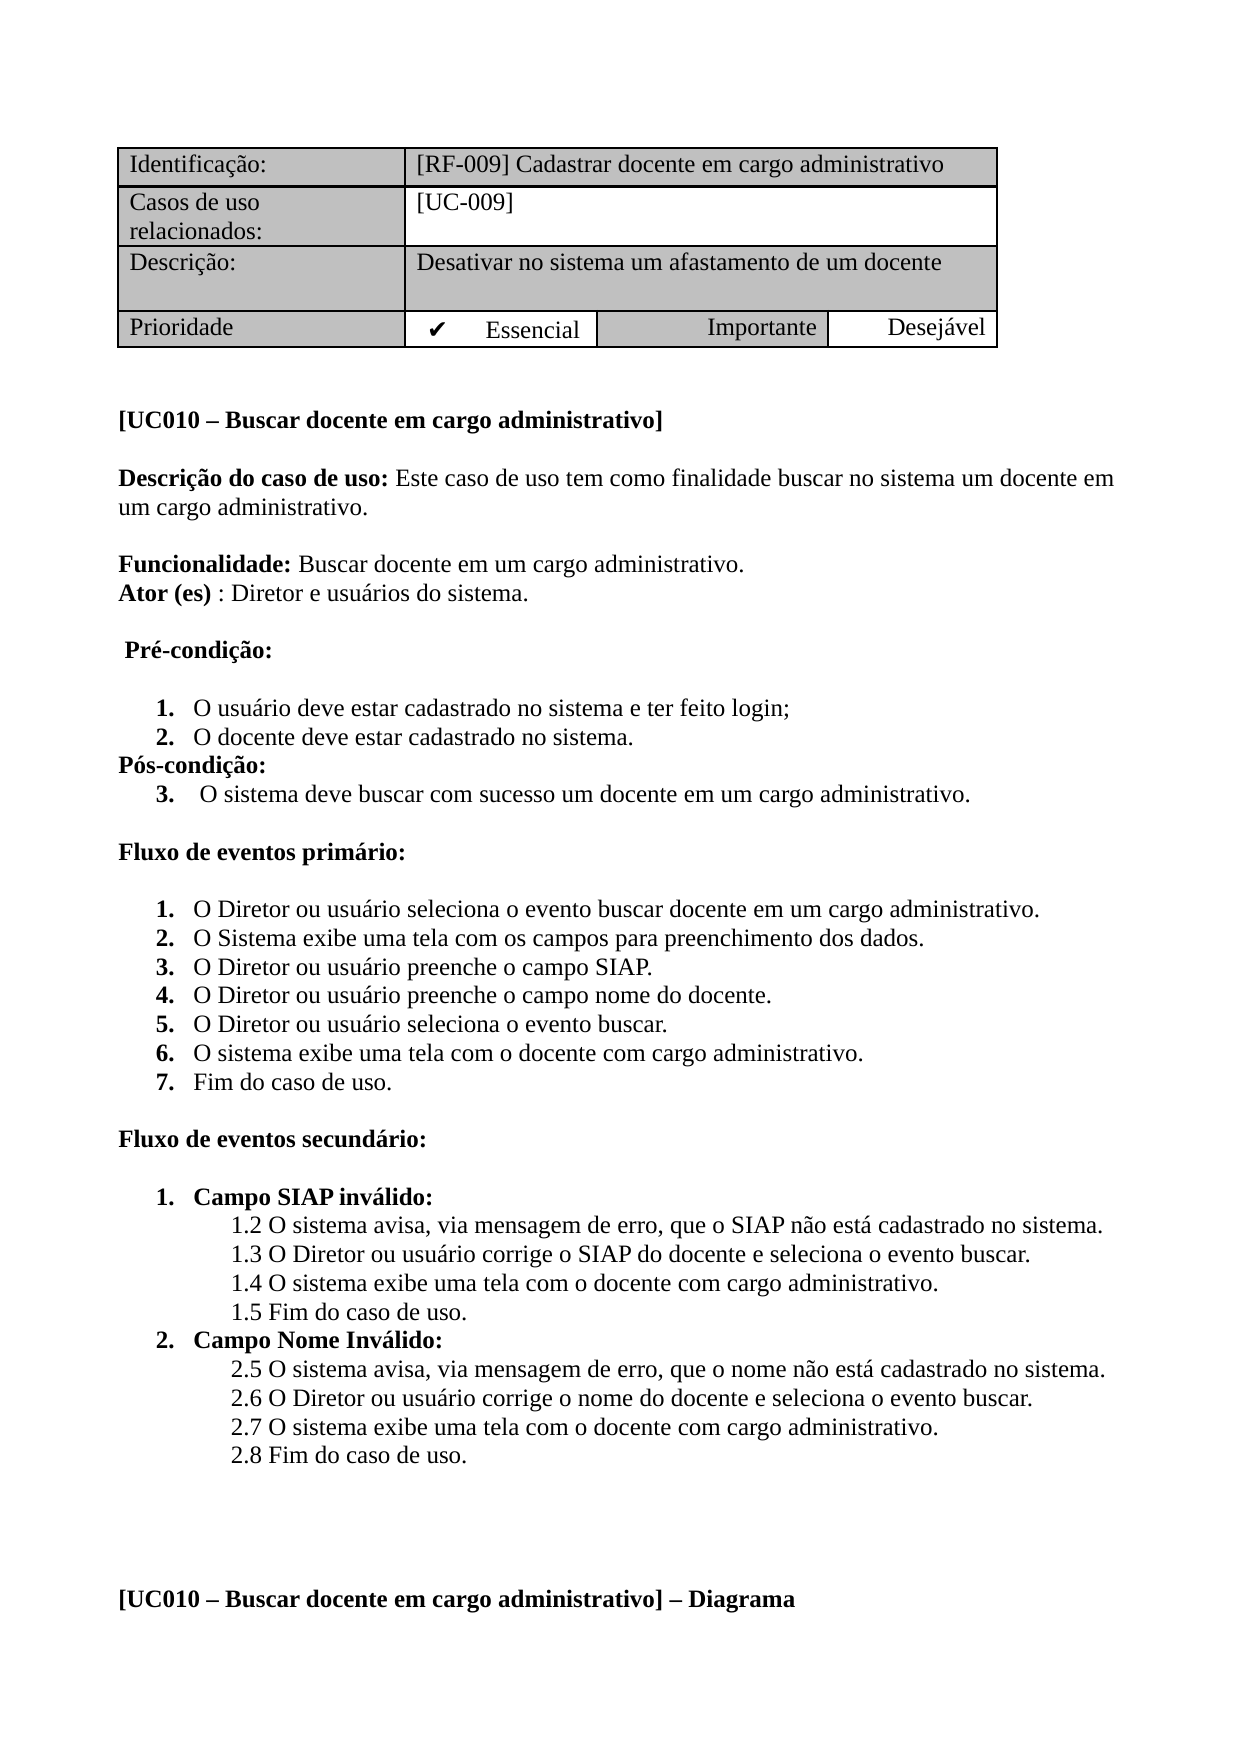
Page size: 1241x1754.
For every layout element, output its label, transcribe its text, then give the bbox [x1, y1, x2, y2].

text [UC010 – Buscar docente em cargo administrativo] [118, 406, 1122, 434]
table_cell Importante [598, 312, 827, 346]
list O Diretor ou usuário seleciona o evento buscar docente em um cargo administrativo. [156, 894, 1122, 923]
list Campo SIAP inválido: [156, 1182, 1122, 1211]
list Fim do caso de uso. [231, 1297, 1122, 1326]
text Fluxo de eventos secundário: [118, 1124, 1122, 1153]
table_header [RF-009] Cadastrar docente em cargo administrativo [406, 149, 996, 185]
list O sistema avisa, via mensagem de erro, que o nome não está cadastrado no sistema. [231, 1354, 1122, 1383]
list O sistema avisa, via mensagem de erro, que o SIAP não está cadastrado no sistema. [231, 1211, 1122, 1239]
text Descrição do caso de uso: Este caso de uso tem como finalidade buscar no sistema um docente em um cargo administrativo. [118, 463, 1122, 521]
list O Diretor ou usuário corrige o nome do docente e seleciona o evento buscar. [231, 1383, 1122, 1412]
list O Diretor ou usuário seleciona o evento buscar. [156, 1009, 1122, 1038]
list O usuário deve estar cadastrado no sistema e ter feito login; [156, 693, 1122, 722]
table_cell Descrição: [119, 247, 404, 310]
text [UC010 – Buscar docente em cargo administrativo] – Diagrama [118, 1584, 1122, 1613]
table_cell Casos de uso relacionados: [119, 188, 404, 245]
text Funcionalidade: Buscar docente em um cargo administrativo. [118, 549, 1122, 578]
list O Diretor ou usuário preenche o campo nome do docente. [156, 981, 1122, 1009]
table_cell Prioridade [119, 312, 404, 346]
table_cell [UC-009] [406, 188, 996, 245]
list Fim do caso de uso. [231, 1441, 1122, 1469]
list O sistema deve buscar com sucesso um docente em um cargo administrativo. [156, 779, 1122, 808]
list O Diretor ou usuário corrige o SIAP do docente e seleciona o evento buscar. [231, 1239, 1122, 1268]
list Fim do caso de uso. [156, 1067, 1122, 1096]
list O sistema exibe uma tela com o docente com cargo administrativo. [231, 1268, 1122, 1297]
list O sistema exibe uma tela com o docente com cargo administrativo. [231, 1412, 1122, 1441]
list O docente deve estar cadastrado no sistema. [156, 722, 1122, 751]
list O Diretor ou usuário preenche o campo SIAP. [156, 952, 1122, 981]
table_header Identificação: [119, 149, 404, 185]
list O Sistema exibe uma tela com os campos para preenchimento dos dados. [156, 923, 1122, 952]
table_cell ✔ Essencial [406, 312, 596, 346]
list O sistema exibe uma tela com o docente com cargo administrativo. [156, 1038, 1122, 1067]
text Ator (es) : Diretor e usuários do sistema. [118, 578, 1122, 607]
list Campo Nome Inválido: [156, 1326, 1122, 1354]
table_cell Desativar no sistema um afastamento de um docente [406, 247, 996, 310]
text Pré-condição: [118, 636, 1122, 664]
table_cell Desejável [829, 312, 996, 346]
text Fluxo de eventos primário: [118, 837, 1122, 866]
text Pós-condição: [118, 751, 1122, 779]
